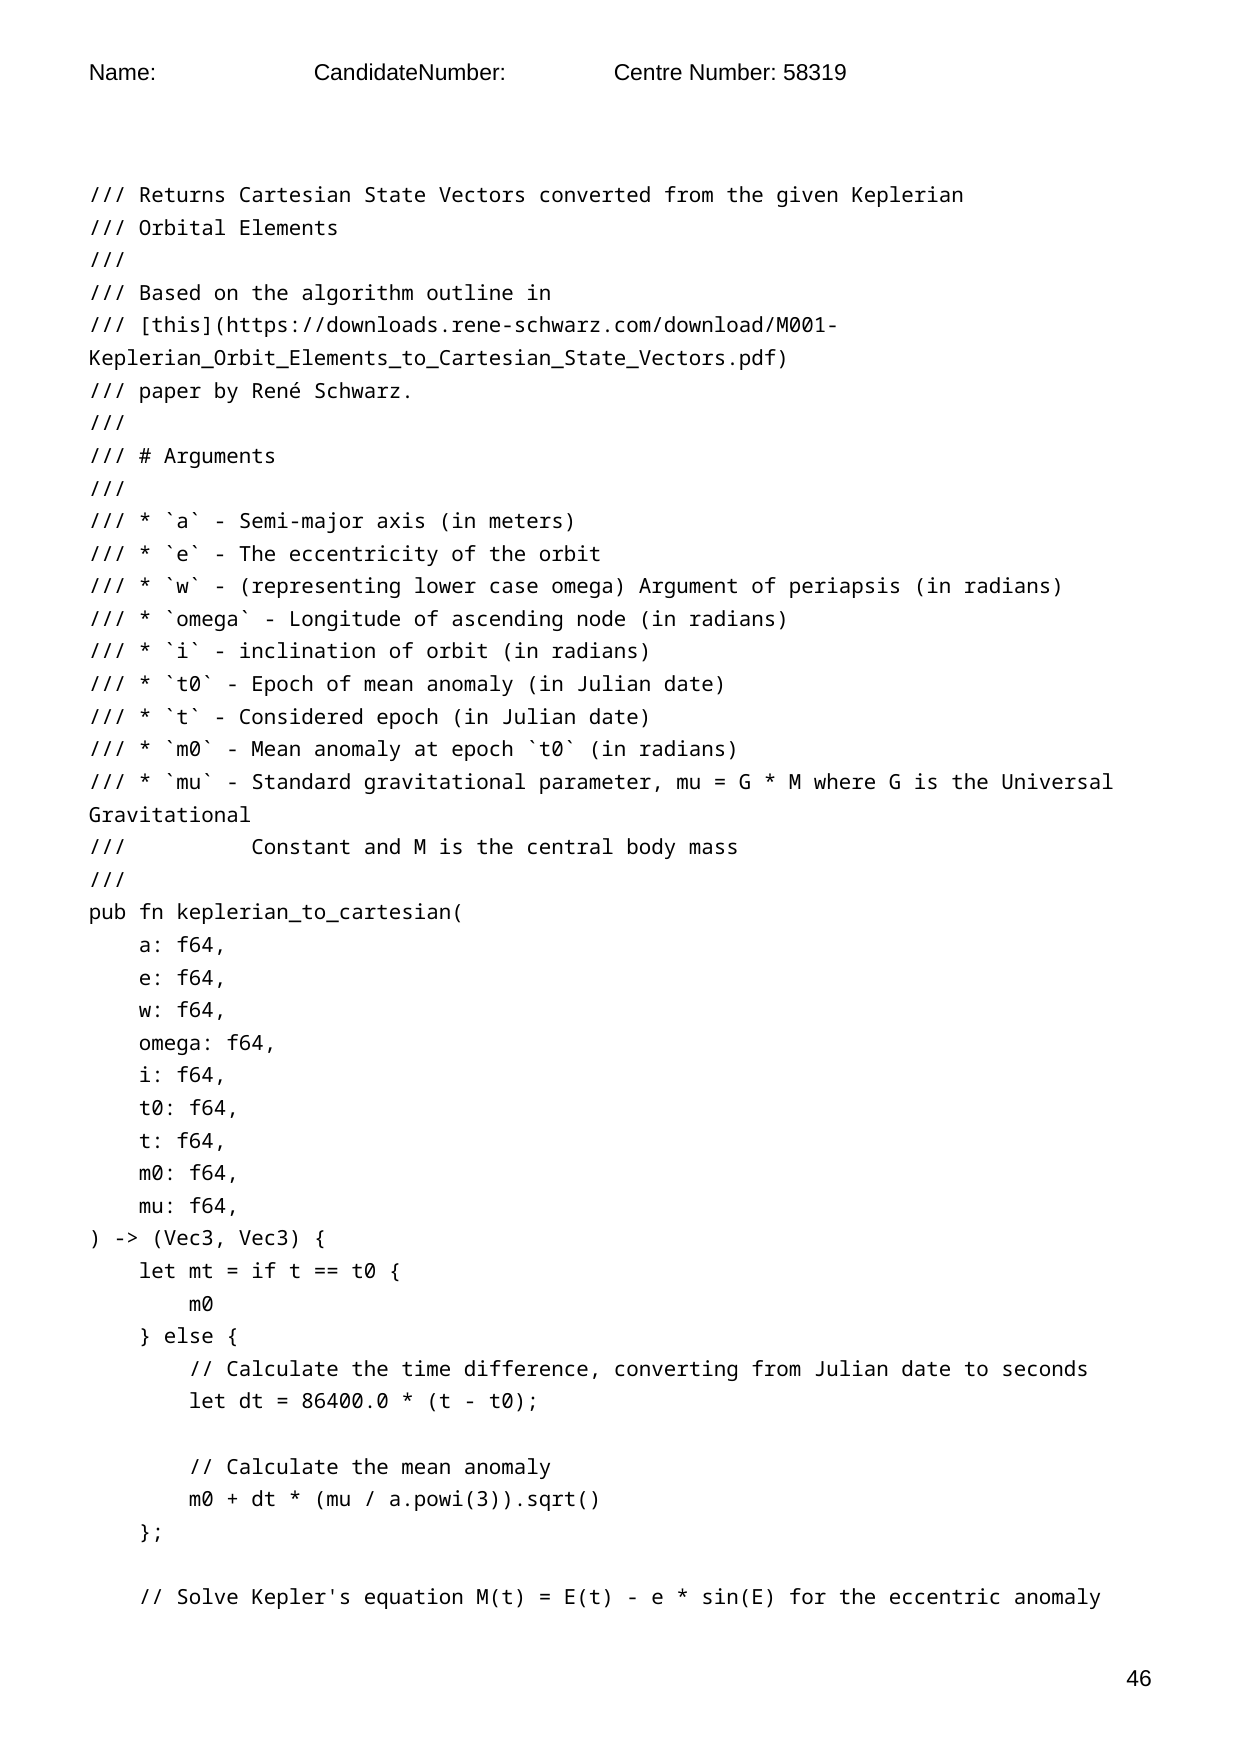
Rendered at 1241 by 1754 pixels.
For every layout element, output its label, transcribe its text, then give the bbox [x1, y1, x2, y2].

text /// Orbital Elements [88, 213, 1152, 241]
text } else { [88, 1321, 1152, 1350]
text /// * `i` - inclination of orbit (in radians) [88, 637, 1152, 665]
text ) -> (Vec3, Vec3) { [88, 1223, 1152, 1252]
text }; [88, 1517, 1152, 1545]
text // Calculate the mean anomaly [88, 1452, 1152, 1480]
text let dt = 86400.0 * (t - t0); [88, 1387, 1152, 1415]
text /// [88, 865, 1152, 893]
text /// * `a` - Semi-major axis (in meters) [88, 506, 1152, 535]
text /// [88, 245, 1152, 274]
text pub fn keplerian_to_cartesian( [88, 897, 1152, 926]
text i: f64, [88, 1061, 1152, 1089]
text m0: f64, [88, 1158, 1152, 1187]
text omega: f64, [88, 1028, 1152, 1056]
text /// [this](https://downloads.rene-schwarz.com/download/M001-Keplerian_Orbit_Elements_to_Cartesian_State_Vectors.pdf) [88, 311, 1152, 372]
text let mt = if t == t0 { [88, 1256, 1152, 1284]
text m0 + dt * (mu / a.powi(3)).sqrt() [88, 1484, 1152, 1513]
text t0: f64, [88, 1093, 1152, 1122]
text /// [88, 474, 1152, 502]
text a: f64, [88, 930, 1152, 958]
text mu: f64, [88, 1191, 1152, 1219]
text /// # Arguments [88, 441, 1152, 469]
text /// * `t` - Considered epoch (in Julian date) [88, 702, 1152, 730]
text m0 [88, 1289, 1152, 1317]
text /// [88, 408, 1152, 437]
text e: f64, [88, 963, 1152, 991]
text // Solve Kepler's equation M(t) = E(t) - e * sin(E) for the eccentric anomaly [88, 1582, 1152, 1611]
text /// * `w` - (representing lower case omega) Argument of periapsis (in radians) [88, 571, 1152, 600]
text /// * `t0` - Epoch of mean anomaly (in Julian date) [88, 669, 1152, 698]
text t: f64, [88, 1126, 1152, 1154]
text /// Based on the algorithm outline in [88, 278, 1152, 306]
text /// * `omega` - Longitude of ascending node (in radians) [88, 604, 1152, 632]
text /// paper by René Schwarz. [88, 376, 1152, 404]
text // Calculate the time difference, converting from Julian date to seconds [88, 1354, 1152, 1382]
text w: f64, [88, 995, 1152, 1024]
text /// * `e` - The eccentricity of the orbit [88, 539, 1152, 567]
text /// Constant and M is the central body mass [88, 832, 1152, 861]
text /// * `m0` - Mean anomaly at epoch `t0` (in radians) [88, 734, 1152, 763]
text /// Returns Cartesian State Vectors converted from the given Keplerian [88, 180, 1152, 209]
text /// * `mu` - Standard gravitational parameter, mu = G * M where G is the Universal Gravitational [88, 767, 1152, 828]
